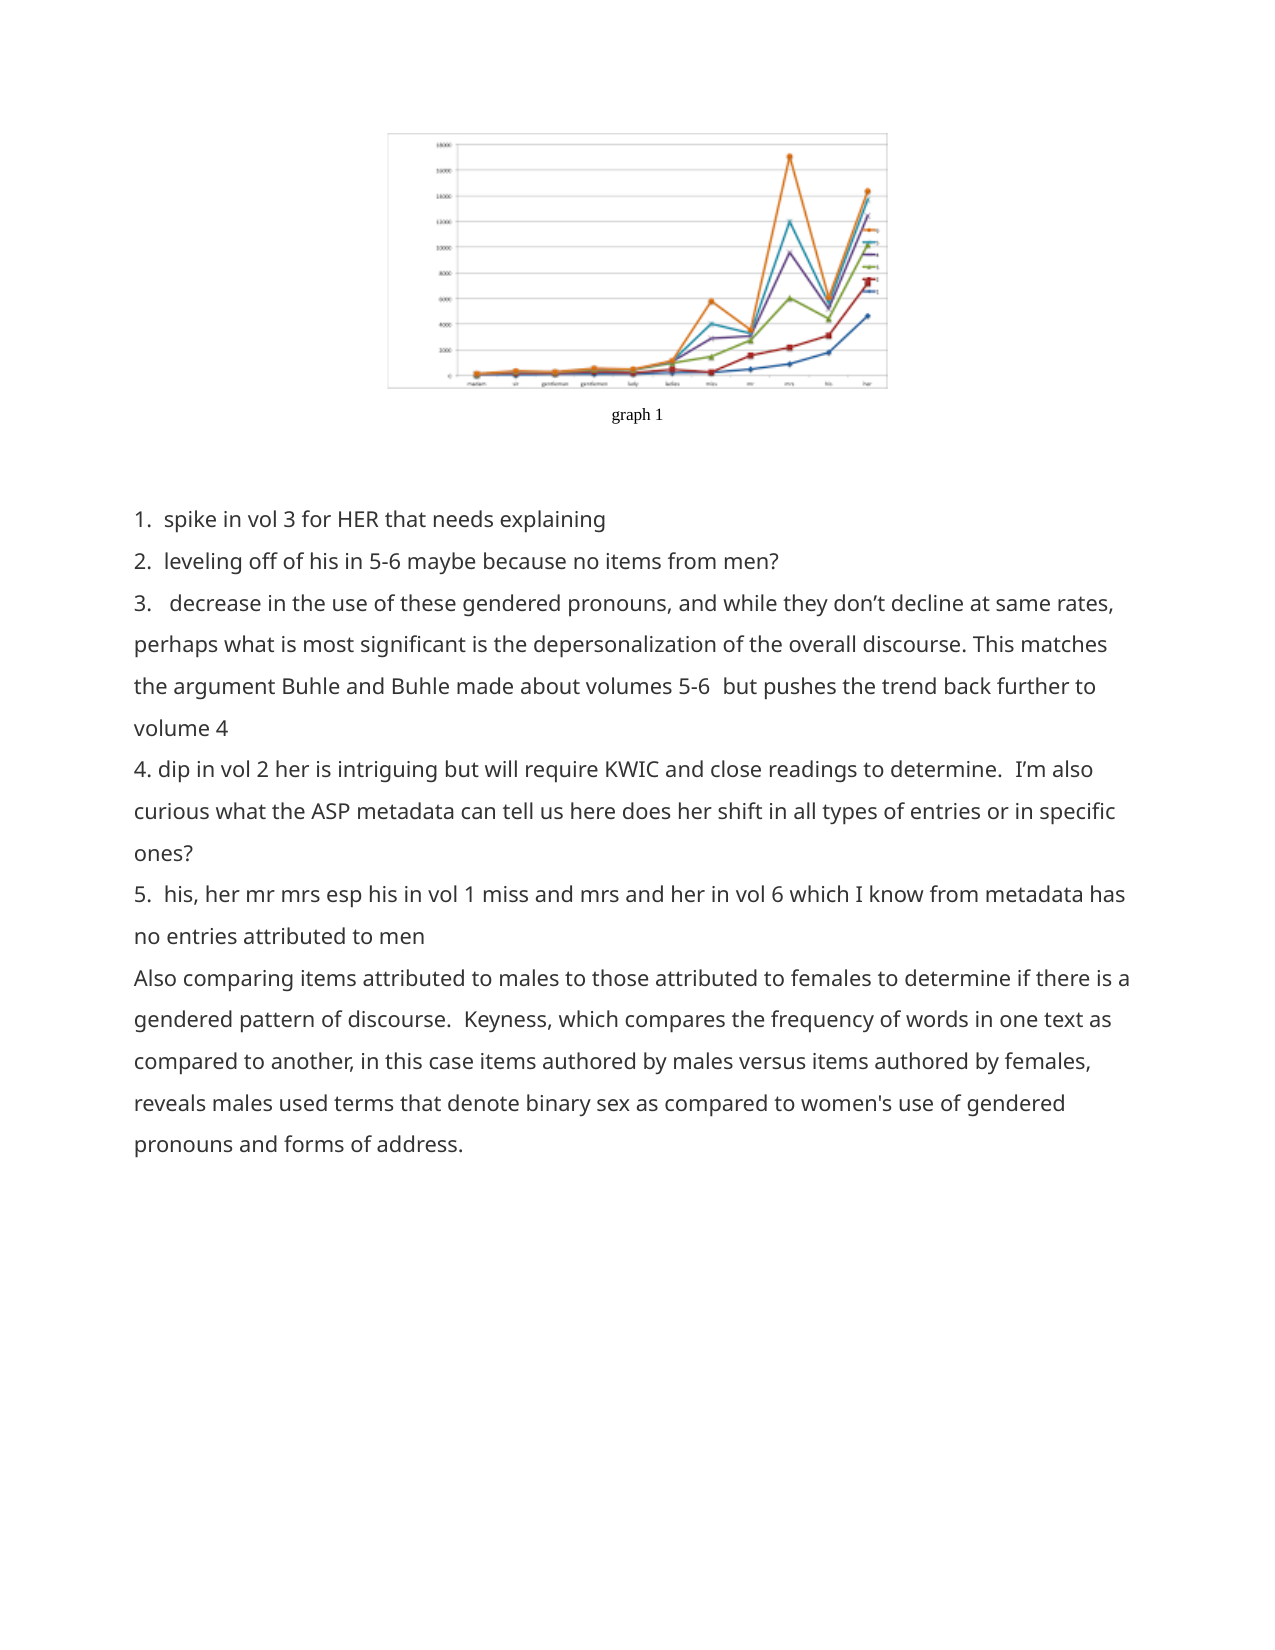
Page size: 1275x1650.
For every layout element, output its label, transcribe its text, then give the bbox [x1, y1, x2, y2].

text 5. his, her mr mrs esp his in vol 1 miss and mrs and her in vol 6 which I know from metadata has no entries attributed to men [134, 879, 1141, 951]
text 1. spike in vol 3 for HER that needs explaining [134, 504, 1141, 534]
text Also comparing items attributed to males to those attributed to females to determine if there is a gendered pattern of discourse. Keyness, which compares the frequency of words in one text as compared to another, in this case items authored by males versus items authored by females, reveals males used terms that denote binary sex as compared to women's use of gendered pronouns and forms of address. [134, 963, 1141, 1159]
text 3. decrease in the use of these gendered pronouns, and while they don’t decline at same rates, perhaps what is most significant is the depersonalization of the overall discourse. This matches the argument Buhle and Buhle made about volumes 5-6 but pushes the trend back further to volume 4 [134, 588, 1141, 742]
text 4. dip in vol 2 her is intriguing but will require KWIC and close readings to determine. I’m also curious what the ASP metadata can tell us here does her shift in all types of entries or in specific ones? [134, 754, 1141, 867]
table_cell graph 1 [370, 404, 905, 424]
table_header [370, 118, 905, 404]
text 2. leveling off of his in 5-6 maybe because no items from men? [134, 546, 1141, 576]
picture [387, 133, 888, 389]
